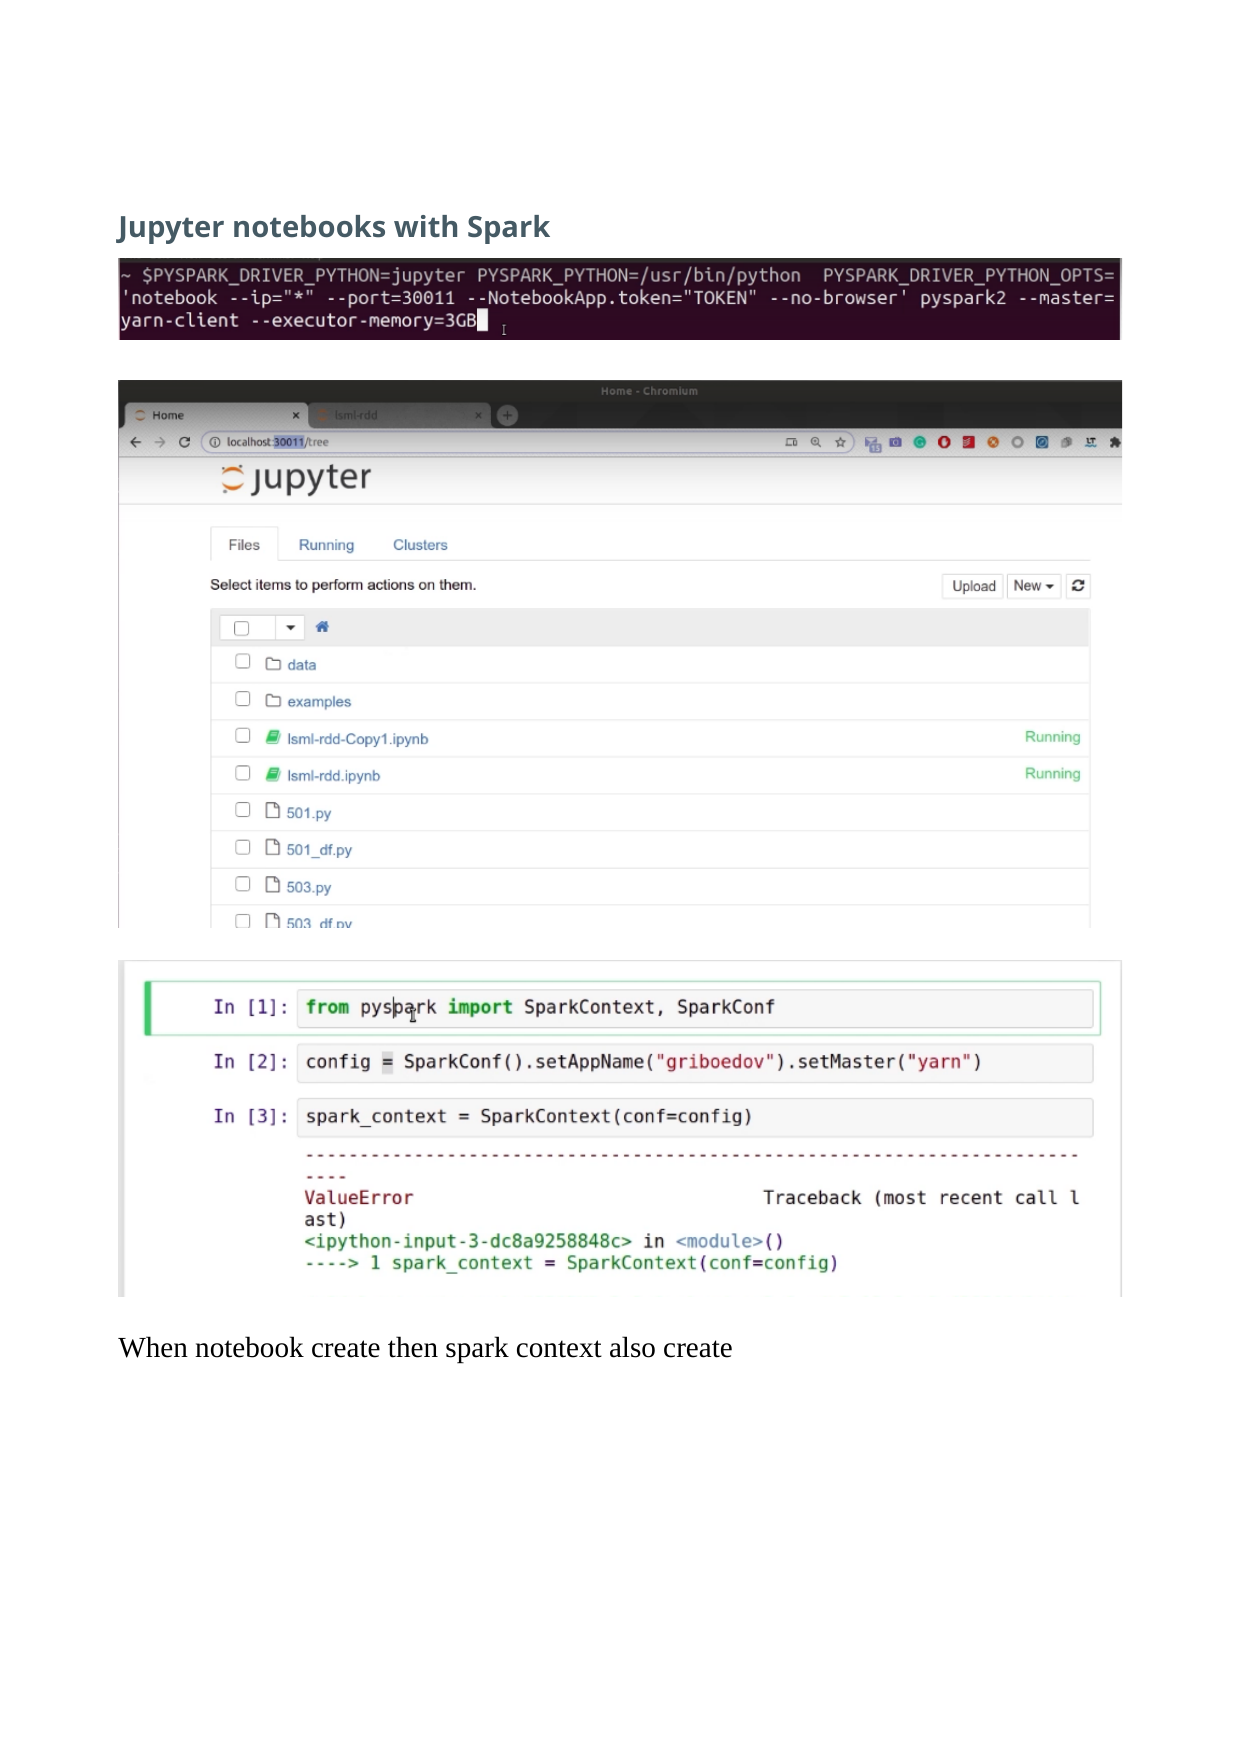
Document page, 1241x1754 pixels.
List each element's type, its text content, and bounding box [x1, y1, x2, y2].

picture [118, 258, 1123, 340]
text When notebook create then spark context also create [118, 1330, 1122, 1363]
picture [118, 960, 1123, 1297]
picture [118, 380, 1123, 928]
subtitle Jupyter notebooks with Spark [118, 206, 1122, 246]
